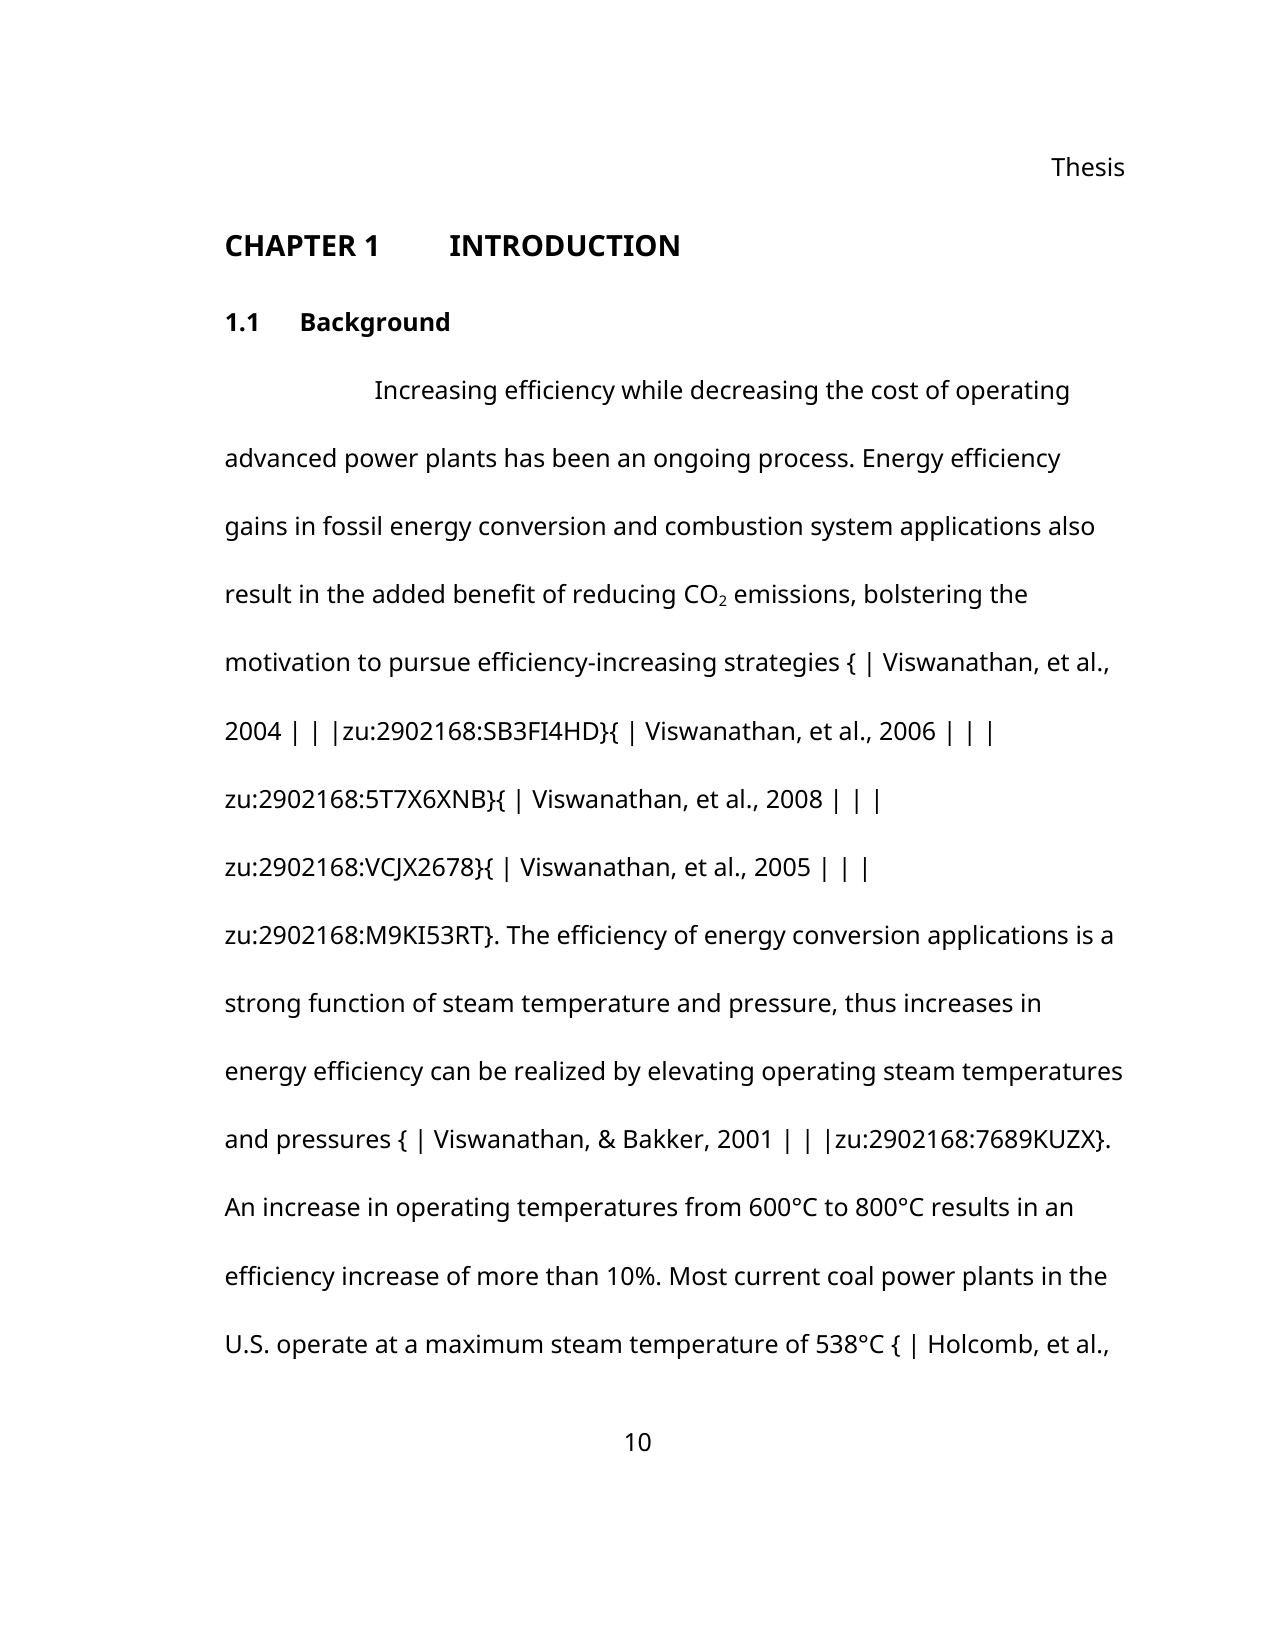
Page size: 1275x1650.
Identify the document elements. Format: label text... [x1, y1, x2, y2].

text Increasing efficiency while decreasing the cost of operating advanced power plants has been an ongoing process. Energy efficiency gains in fossil energy conversion and combustion system applications also result in the added benefit of reducing CO2 emissions, bolstering the motivation to pursue efficiency-increasing strategies { | Viswanathan, et al., 2004 | | |zu:2902168:SB3FI4HD}{ | Viswanathan, et al., 2006 | | |zu:2902168:5T7X6XNB}{ | Viswanathan, et al., 2008 | | |zu:2902168:VCJX2678}{ | Viswanathan, et al., 2005 | | |zu:2902168:M9KI53RT}. The efficiency of energy conversion applications is a strong function of steam temperature and pressure, thus increases in energy efficiency can be realized by elevating operating steam temperatures and pressures { | Viswanathan, & Bakker, 2001 | | |zu:2902168:7689KUZX}. An increase in operating temperatures from 600°C to 800°C results in an efficiency increase of more than 10%. Most current coal power plants in the U.S. operate at a maximum steam temperature of 538°C { | Holcomb, et al., [224, 372, 1125, 1360]
text CHAPTER 1 INTRODUCTION [224, 225, 1125, 265]
text 1.1 Background [224, 304, 1125, 338]
